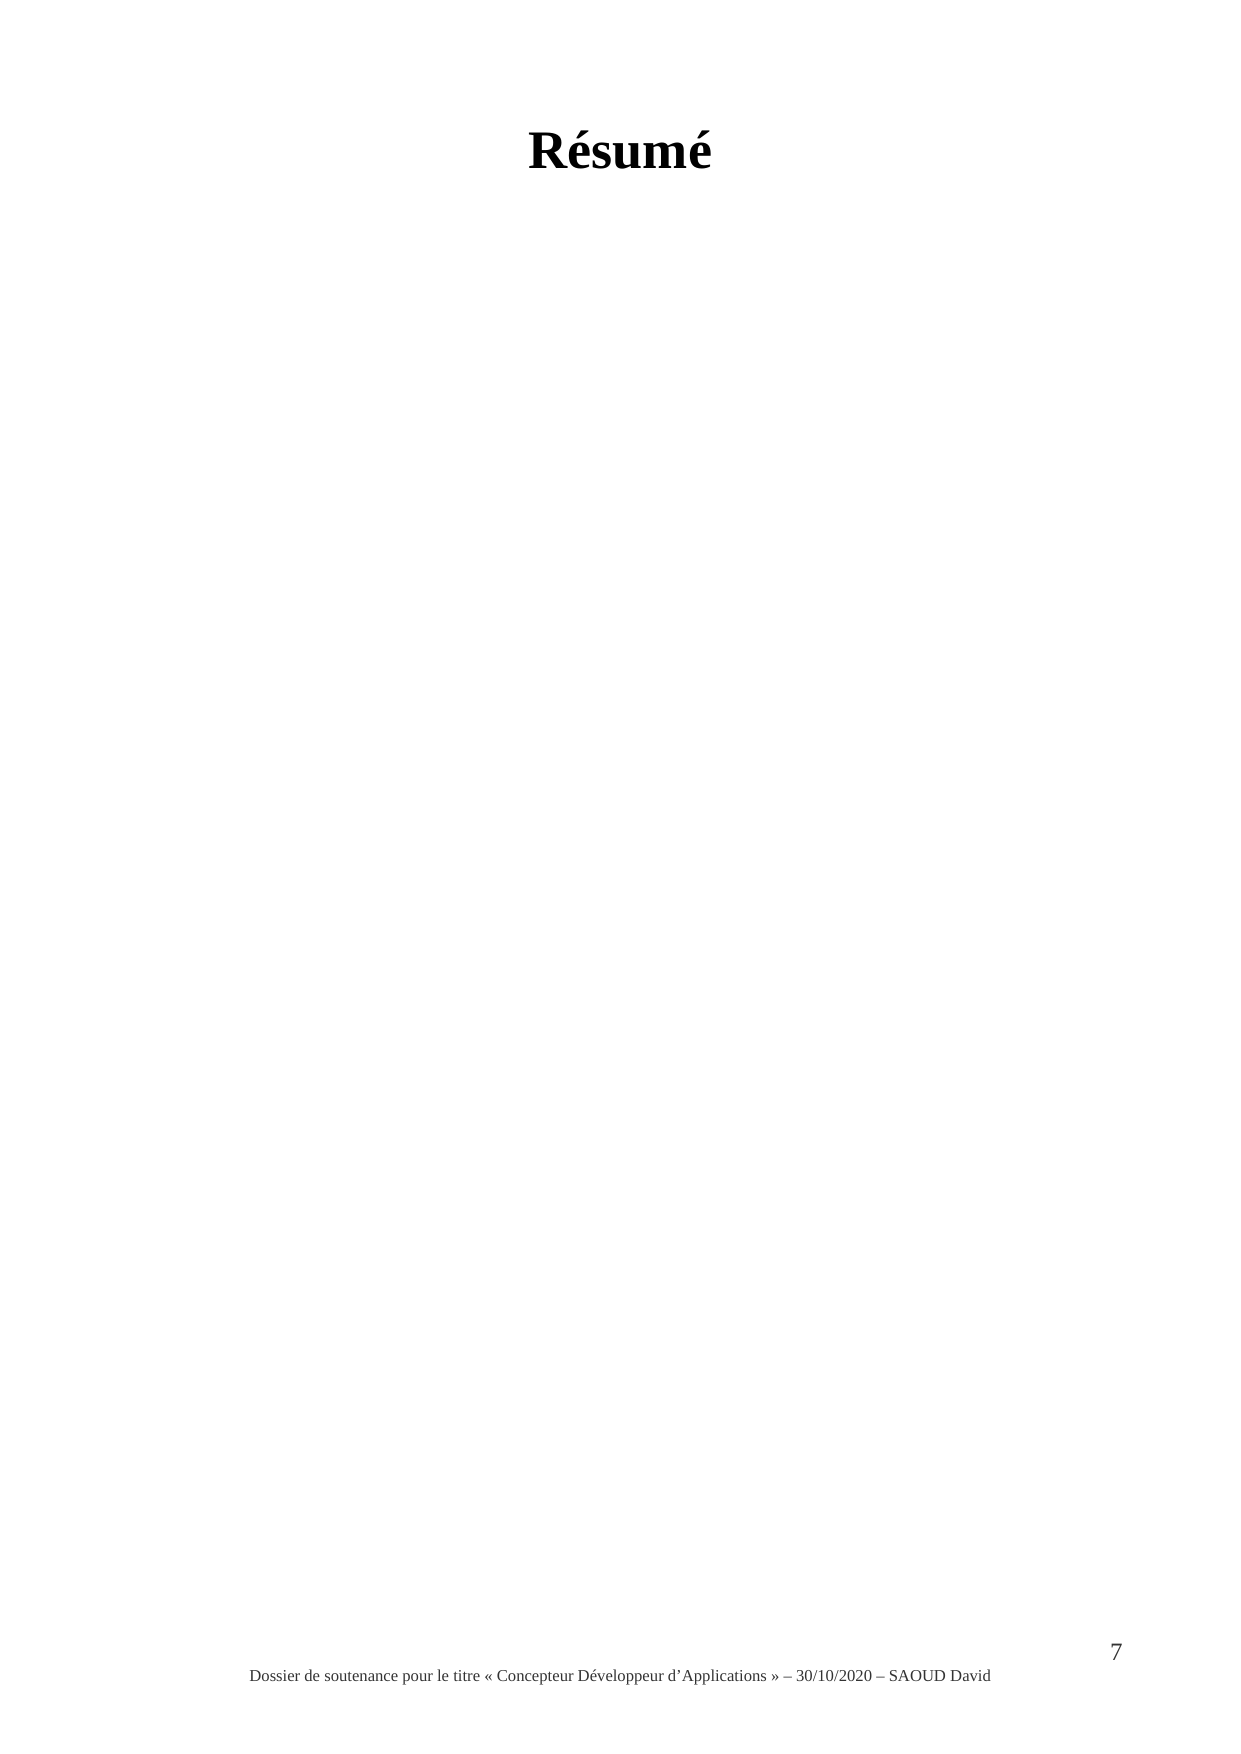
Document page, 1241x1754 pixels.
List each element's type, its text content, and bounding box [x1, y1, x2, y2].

subtitle Résumé [118, 118, 1122, 180]
